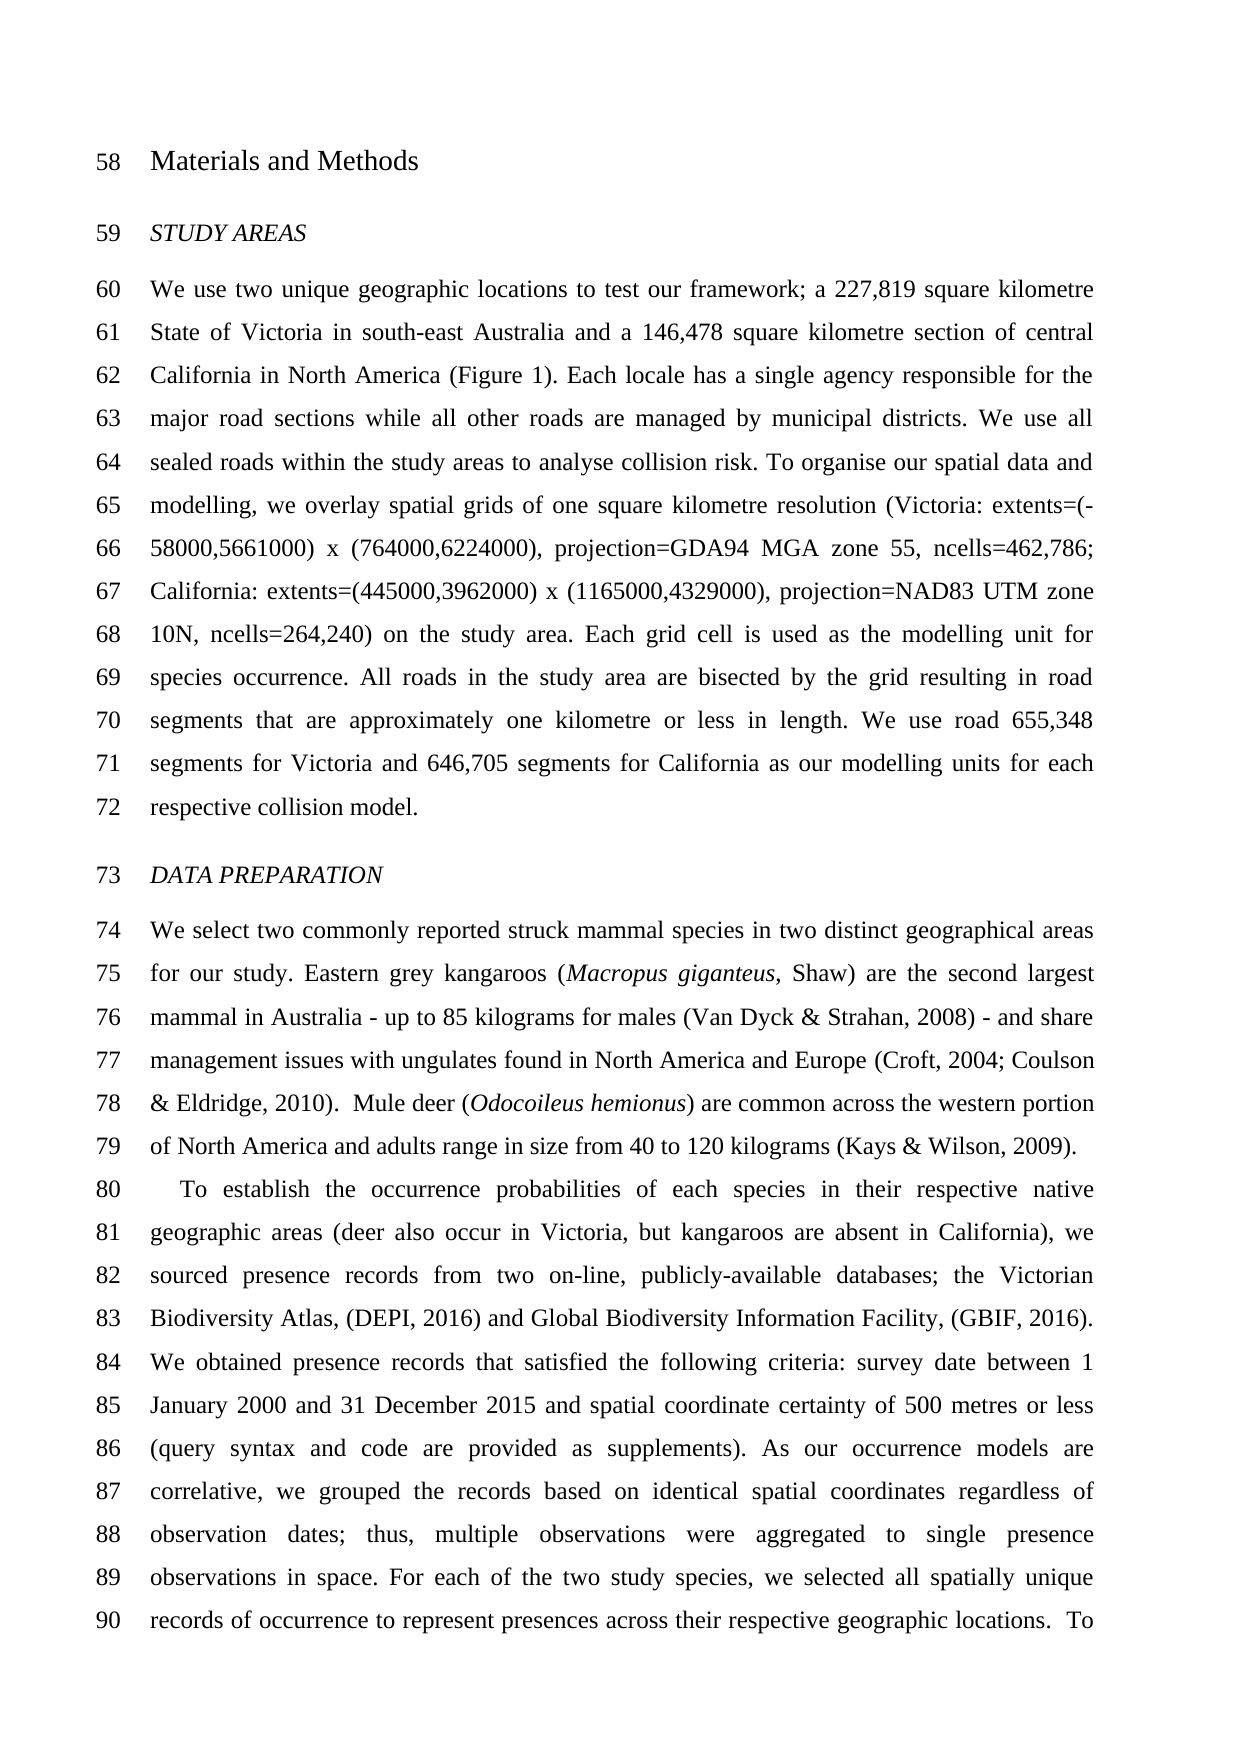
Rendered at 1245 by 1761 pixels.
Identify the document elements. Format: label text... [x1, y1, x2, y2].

text To establish the occurrence probabilities of each species in their respective native geographic areas (deer also occur in Victoria, but kangaroos are absent in California), we sourced presence records from two on-line, publicly-available databases; the Victorian Biodiversity Atlas, (DEPI, 2016) and Global Biodiversity Information Facility, (GBIF, 2016). We obtained presence records that satisfied the following criteria: survey date between 1 January 2000 and 31 December 2015 and spatial coordinate certainty of 500 metres or less (query syntax and code are provided as supplements). As our occurrence models are correlative, we grouped the records based on identical spatial coordinates regardless of observation dates; thus, multiple observations were aggregated to single presence observations in space. For each of the two study species, we selected all spatially unique records of occurrence to represent presences across their respective geographic locations. To [150, 1174, 1095, 1634]
subtitle DATA PREPARATION [150, 860, 1095, 888]
subtitle STUDY AREAS [150, 218, 1095, 247]
text We use two unique geographic locations to test our framework; a 227,819 square kilometre State of Victoria in south-east Australia and a 146,478 square kilometre section of central California in North America (Figure 1). Each locale has a single agency responsible for the major road sections while all other roads are managed by municipal districts. We use all sealed roads within the study areas to analyse collision risk. To organise our spatial data and modelling, we overlay spatial grids of one square kilometre resolution (Victoria: extents=(-58000,5661000) x (764000,6224000), projection=GDA94 MGA zone 55, ncells=462,786; California: extents=(445000,3962000) x (1165000,4329000), projection=NAD83 UTM zone 10N, ncells=264,240) on the study area. Each grid cell is used as the modelling unit for species occurrence. All roads in the study area are bisected by the grid resulting in road segments that are approximately one kilometre or less in length. We use road 655,348 segments for Victoria and 646,705 segments for California as our modelling units for each respective collision model. [150, 274, 1095, 820]
text We select two commonly reported struck mammal species in two distinct geographical areas for our study. Eastern grey kangaroos (Macropus giganteus, Shaw) are the second largest mammal in Australia - up to 85 kilograms for males (Van Dyck & Strahan, 2008) - and share management issues with ungulates found in North America and Europe (Croft, 2004; Coulson & Eldridge, 2010). Mule deer (Odocoileus hemionus) are common across the western portion of North America and adults range in size from 40 to 120 kilograms (Kays & Wilson, 2009). [150, 915, 1095, 1160]
subtitle Materials and Methods [150, 143, 1095, 177]
